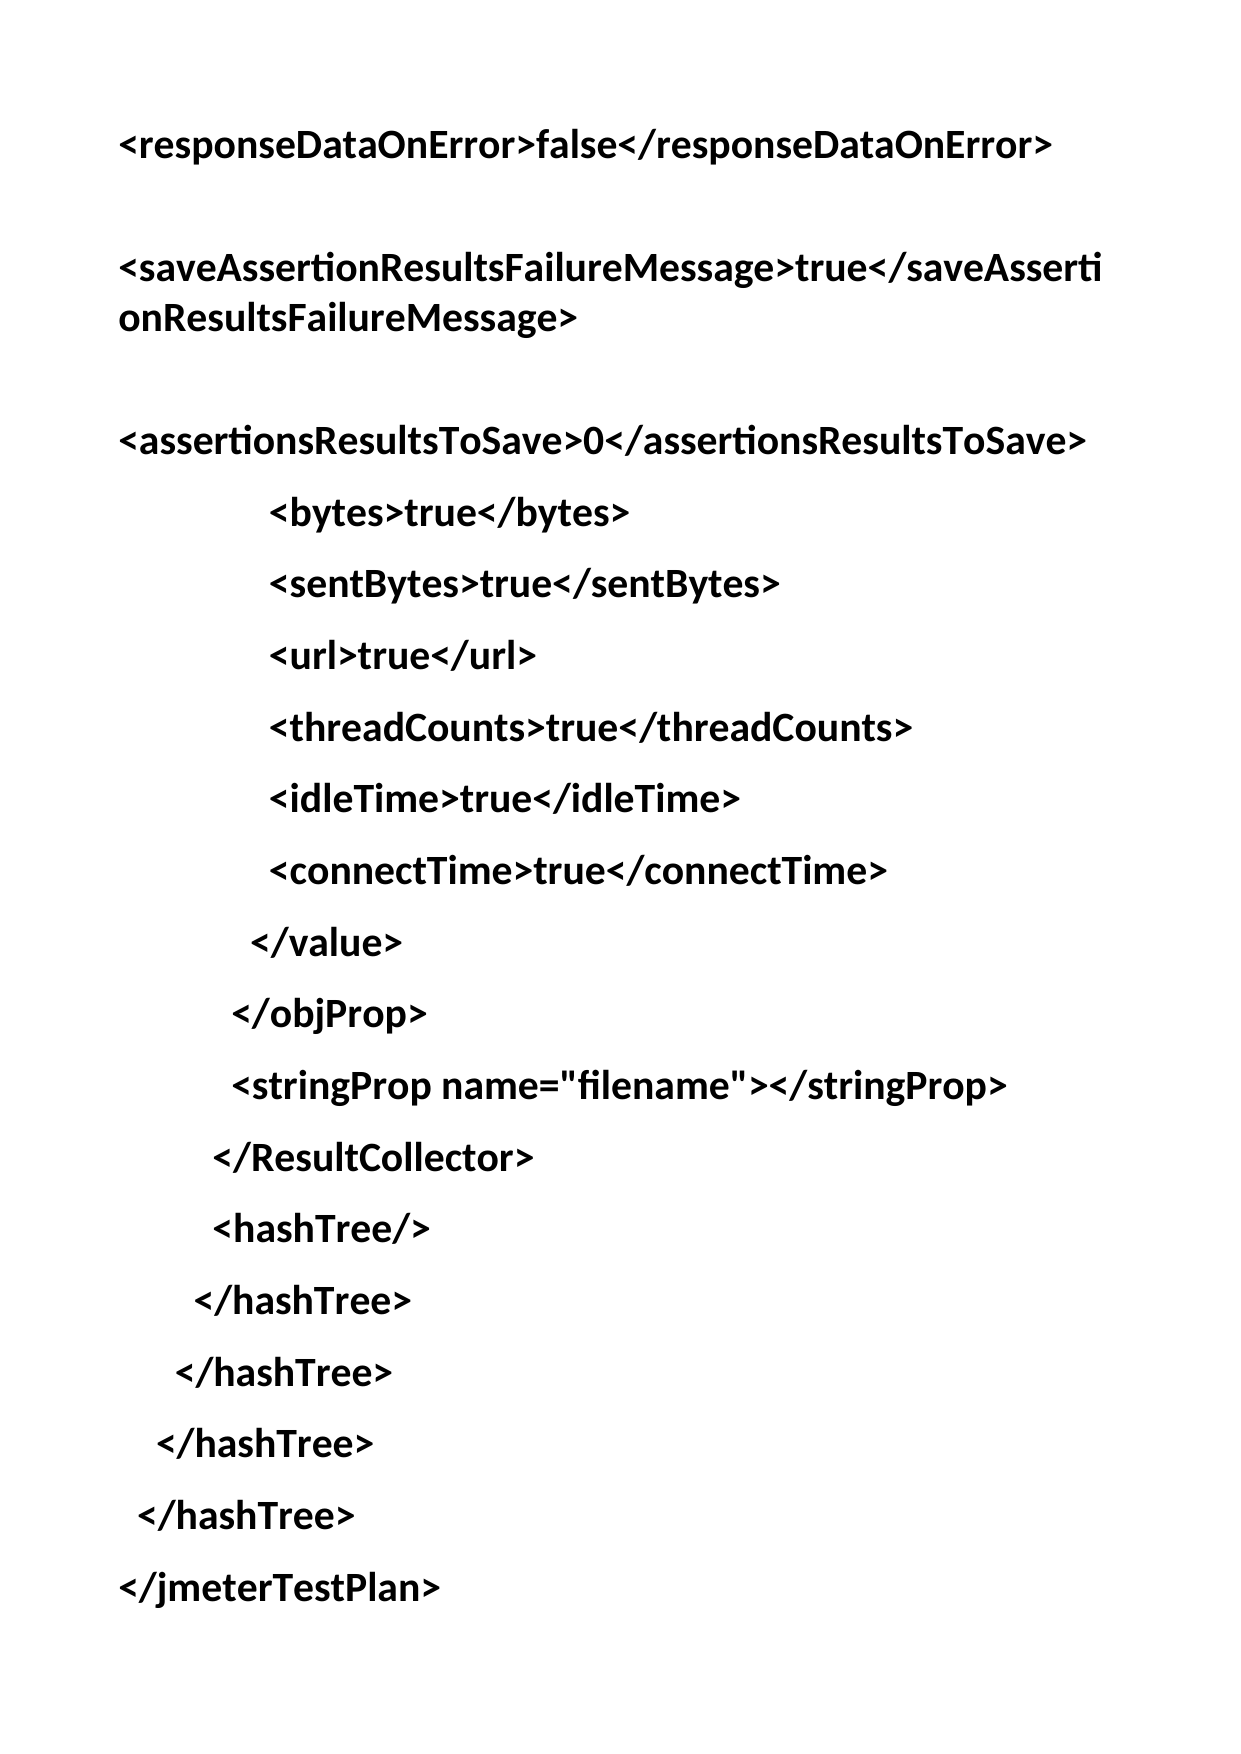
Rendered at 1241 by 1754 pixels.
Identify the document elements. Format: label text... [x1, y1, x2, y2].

text <connectTime>true</connectTime> [118, 844, 1122, 895]
text </hashTree> [118, 1417, 1122, 1468]
text </objProp> [118, 987, 1122, 1038]
text </hashTree> [118, 1489, 1122, 1540]
text </hashTree> [118, 1346, 1122, 1396]
text <threadCounts>true</threadCounts> [118, 701, 1122, 751]
text <saveAssertionResultsFailureMessage>true</saveAssertionResultsFailureMessage> [118, 190, 1122, 342]
text </jmeterTestPlan> [118, 1561, 1122, 1611]
text <idleTime>true</idleTime> [118, 772, 1122, 823]
text <bytes>true</bytes> [118, 486, 1122, 536]
text </value> [118, 916, 1122, 966]
text <responseDataOnError>false</responseDataOnError> [118, 118, 1122, 169]
text <url>true</url> [118, 629, 1122, 680]
text <stringProp name="filename"></stringProp> [118, 1059, 1122, 1110]
text <sentBytes>true</sentBytes> [118, 557, 1122, 608]
text <assertionsResultsToSave>0</assertionsResultsToSave> [118, 363, 1122, 465]
text </ResultCollector> [118, 1131, 1122, 1181]
text <hashTree/> [118, 1202, 1122, 1253]
text </hashTree> [118, 1274, 1122, 1325]
